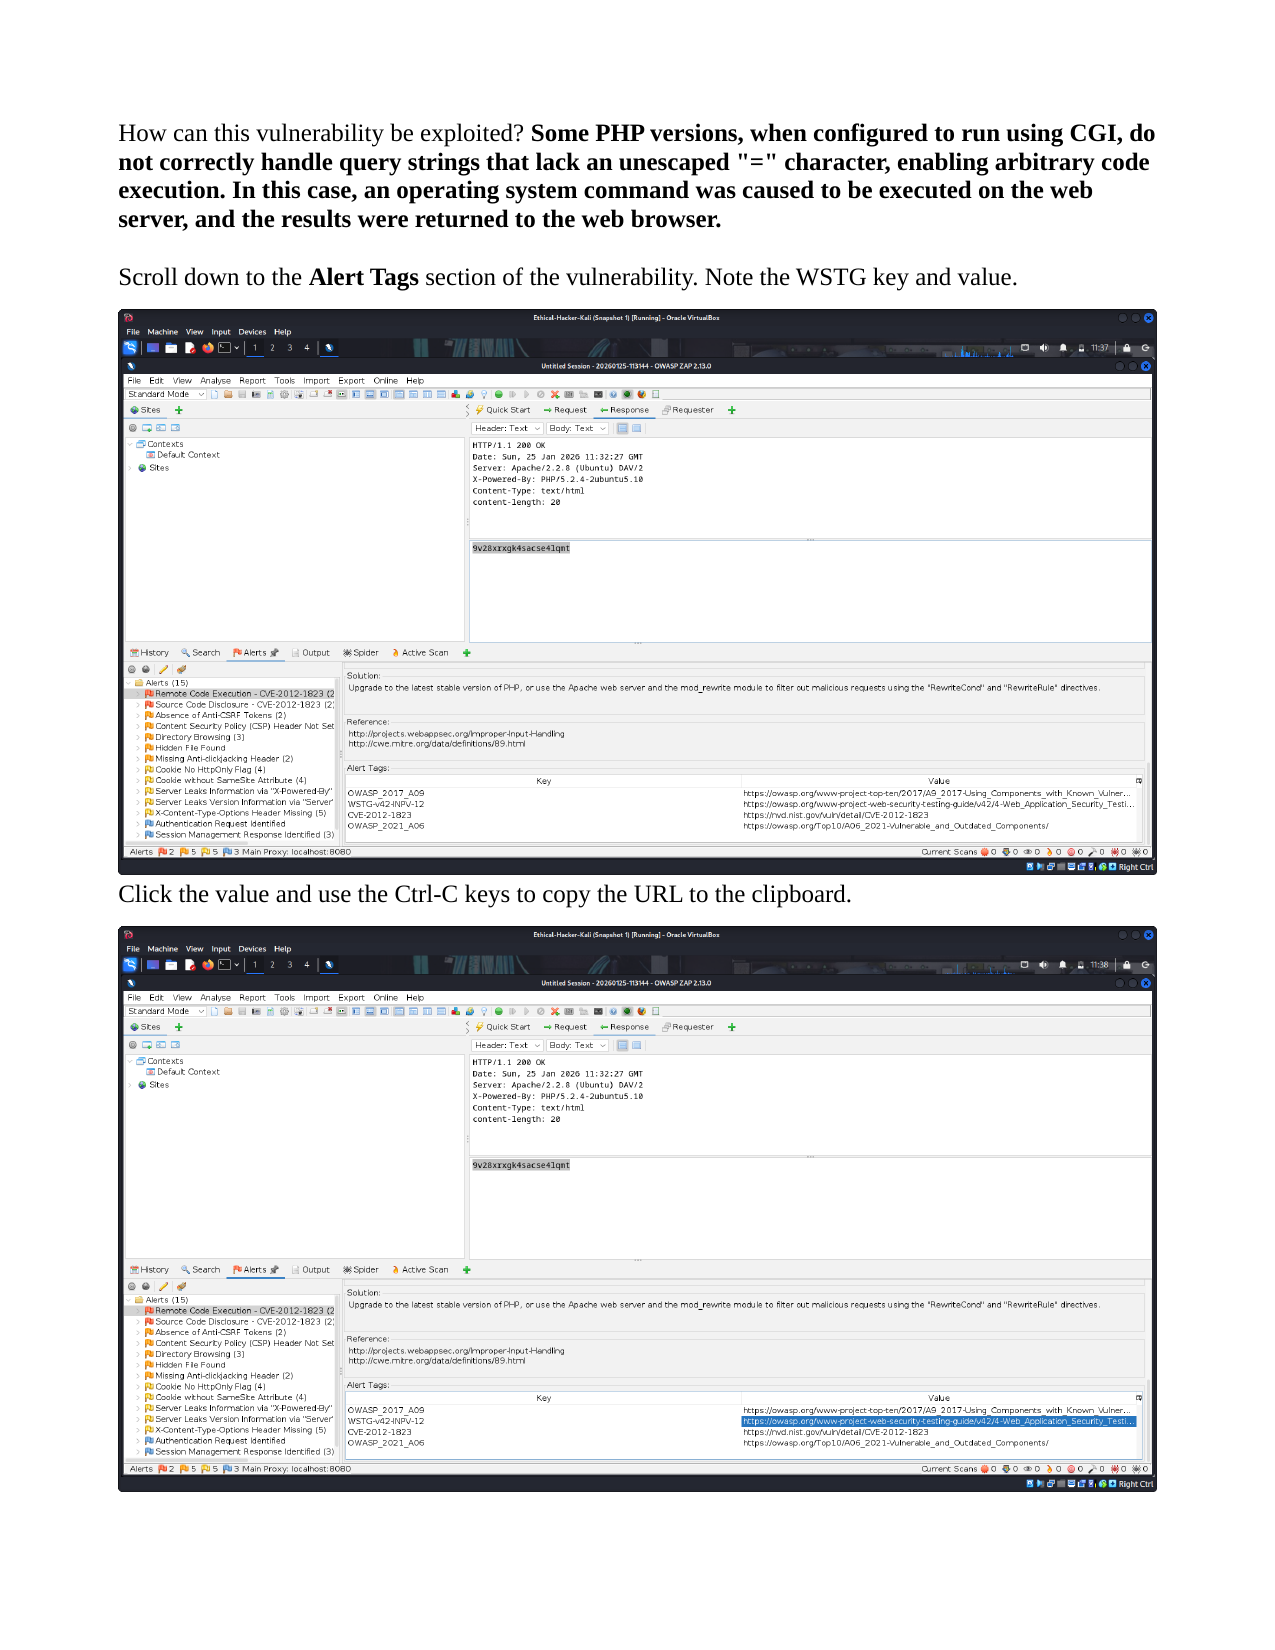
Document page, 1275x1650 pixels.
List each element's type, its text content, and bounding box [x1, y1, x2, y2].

text Click the value and use the Ctrl-C keys to copy the URL to the clipboard. [118, 875, 1157, 908]
picture [118, 926, 1157, 1492]
text How can this vulnerability be exploited? Some PHP versions, when configured to run using CGI, do not correctly handle query strings that lack an unescaped "=" character, enabling arbitrary code execution. In this case, an operating system command was caused to be executed on the web server, and the results were returned to the web browser. [118, 118, 1157, 233]
text Scroll down to the Alert Tags section of the vulnerability. Note the WSTG key and value. [118, 262, 1157, 291]
picture [118, 309, 1157, 875]
